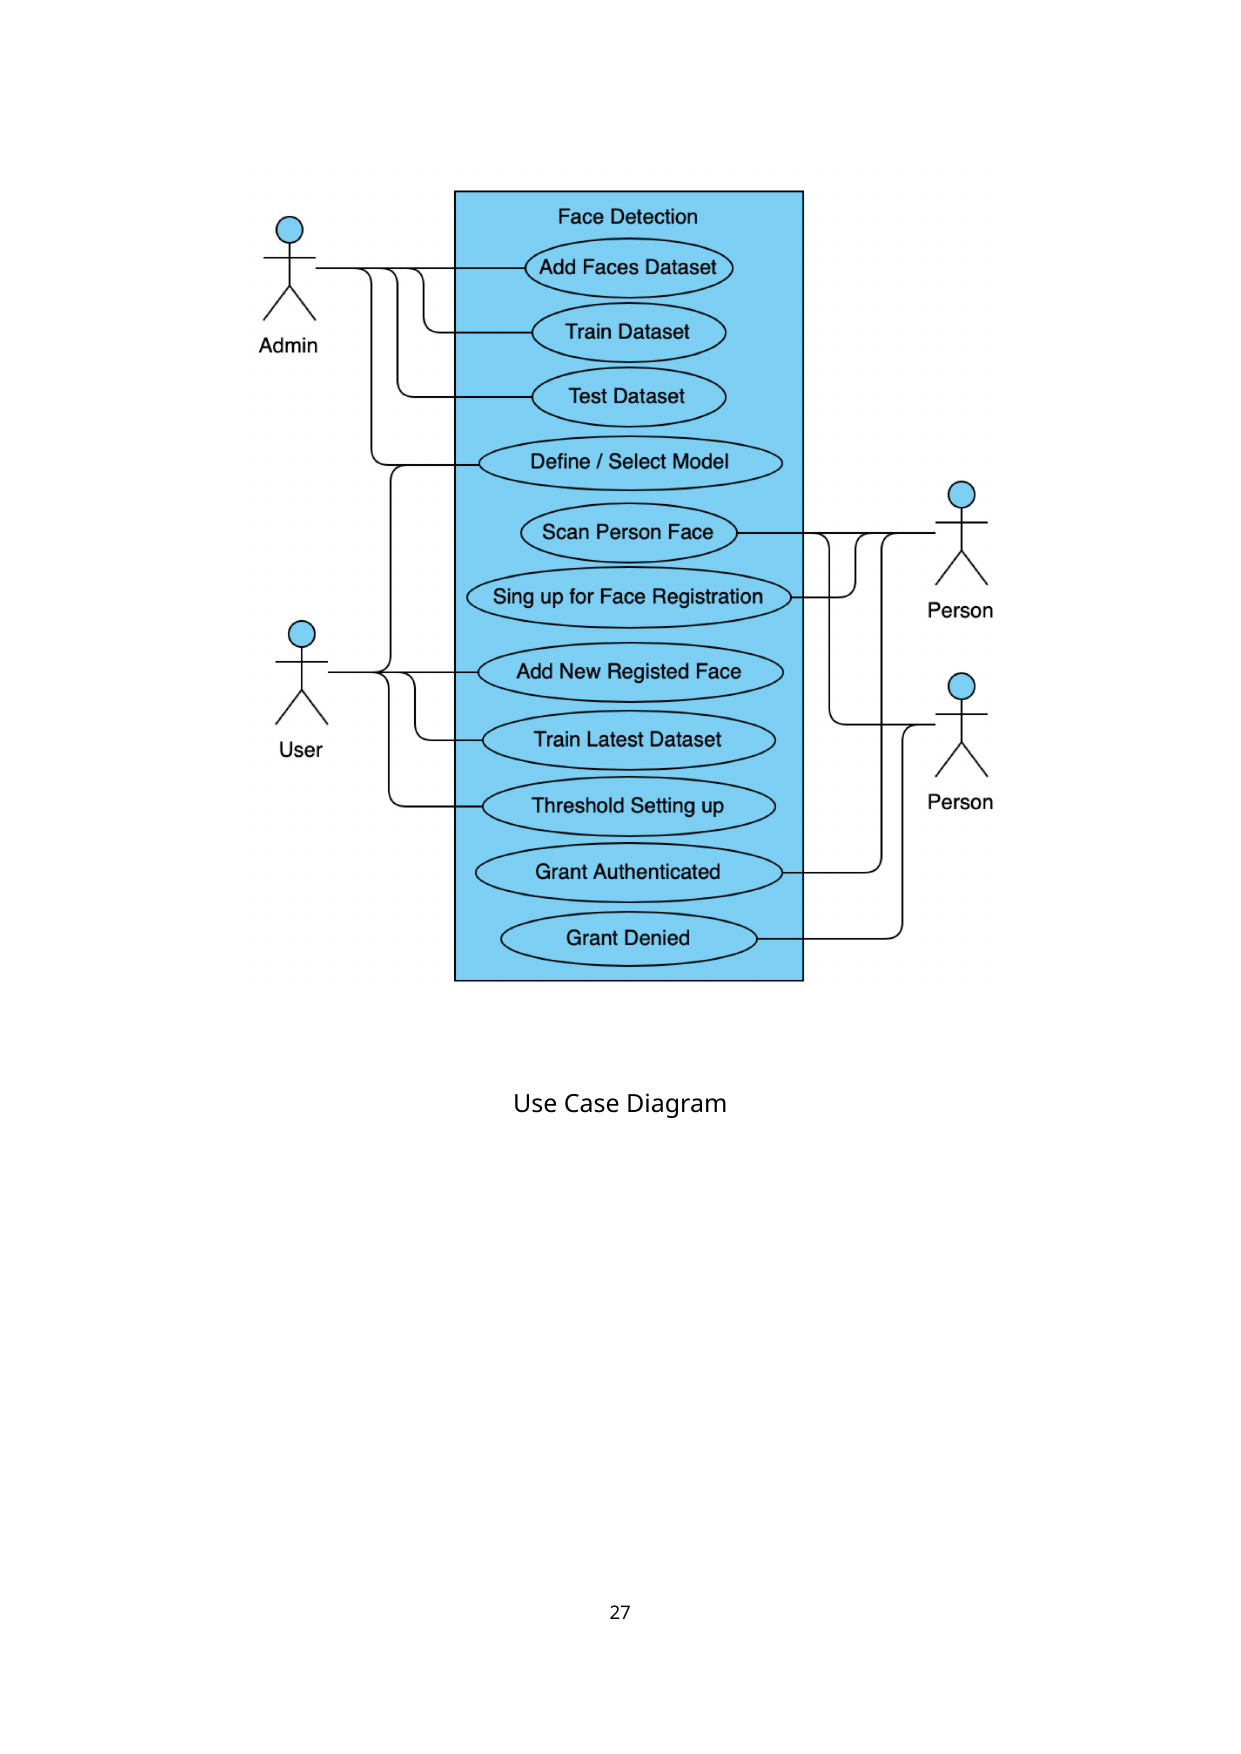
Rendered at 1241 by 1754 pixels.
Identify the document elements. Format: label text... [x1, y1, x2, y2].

picture [238, 160, 1002, 1003]
text Use Case Diagram [187, 1070, 1053, 1135]
